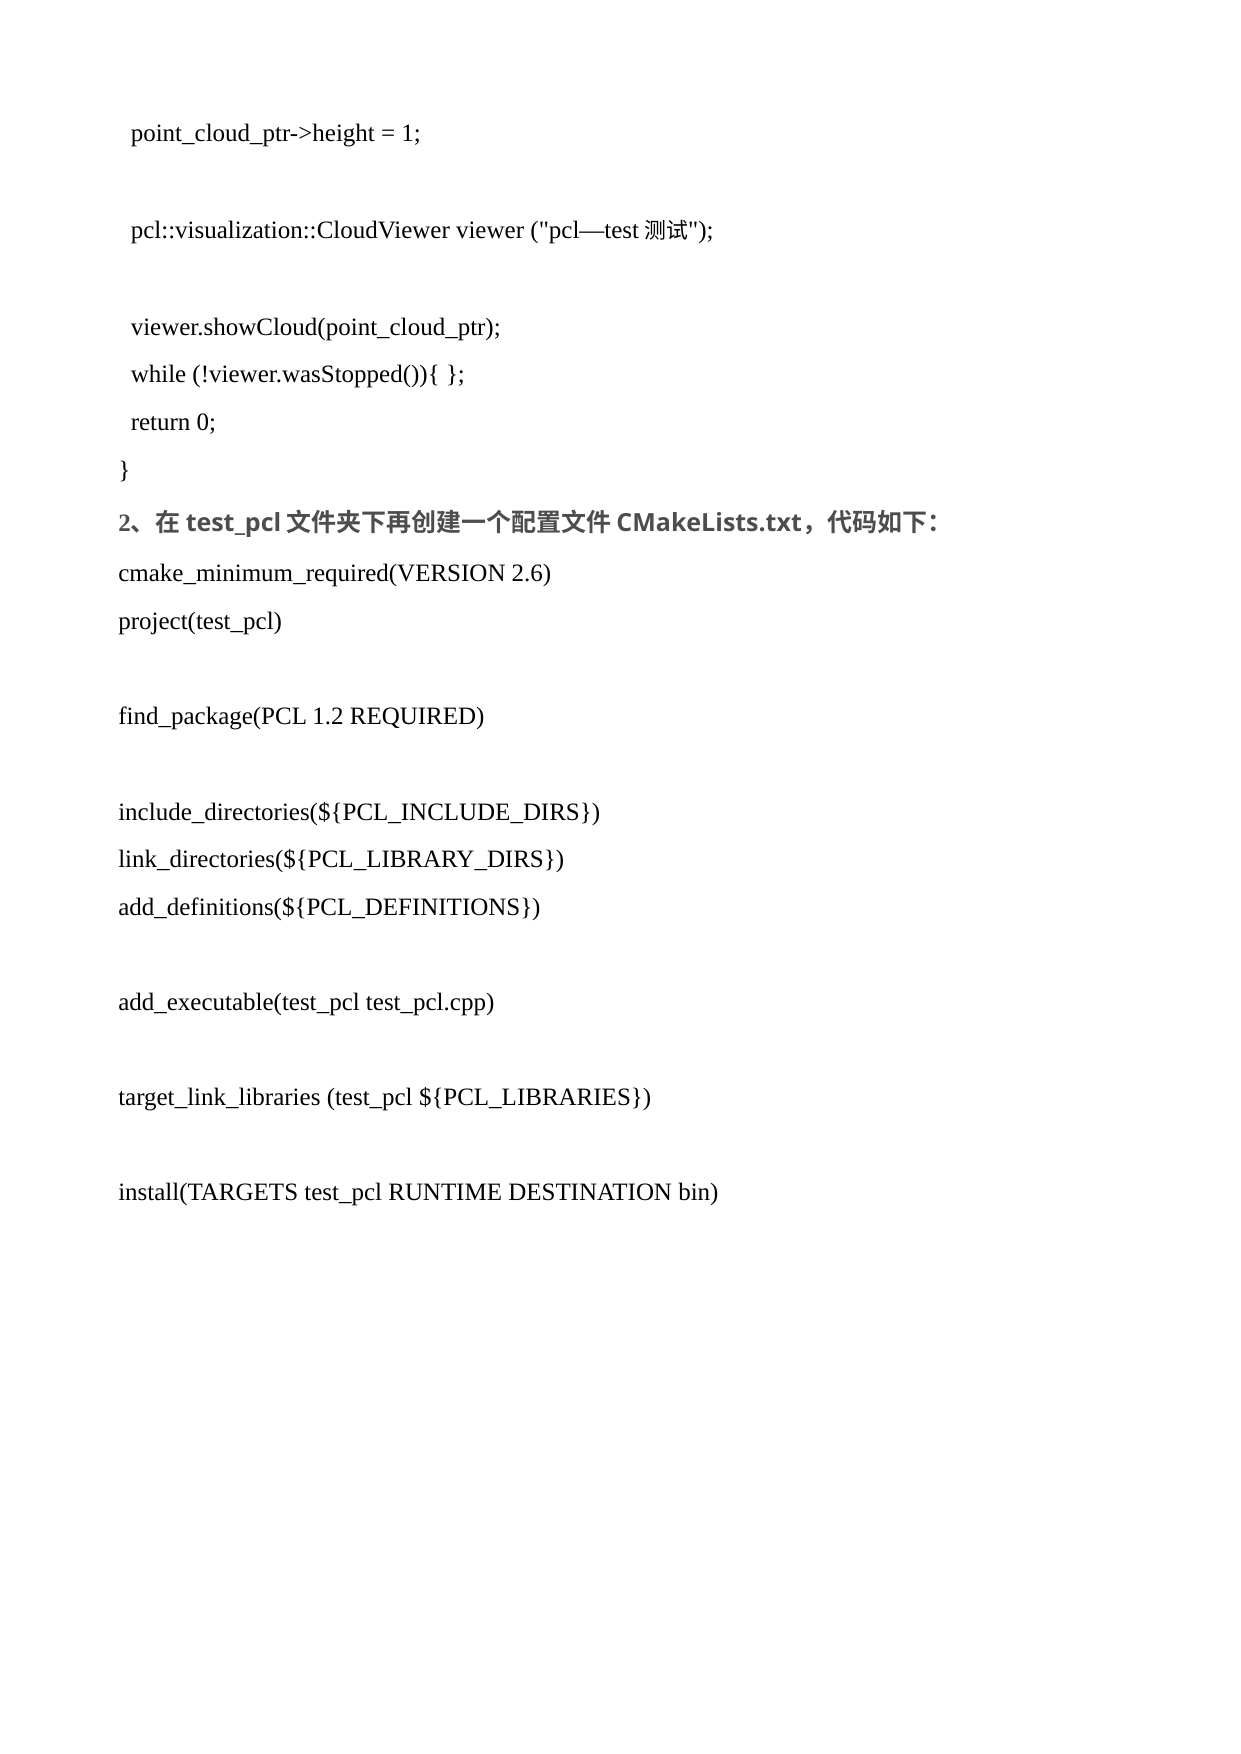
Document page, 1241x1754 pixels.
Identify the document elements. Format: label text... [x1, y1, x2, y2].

text point_cloud_ptr->height = 1; [118, 118, 1122, 147]
text include_directories(${PCL_INCLUDE_DIRS}) [118, 797, 1122, 825]
text 2、在test_pcl文件夹下再创建一个配置文件CMakeLists.txt，代码如下： [118, 502, 1122, 538]
text find_package(PCL 1.2 REQUIRED) [118, 701, 1122, 730]
text cmake_minimum_required(VERSION 2.6) [118, 558, 1122, 587]
text add_definitions(${PCL_DEFINITIONS}) [118, 892, 1122, 921]
text project(test_pcl) [118, 606, 1122, 635]
text add_executable(test_pcl test_pcl.cpp) [118, 987, 1122, 1016]
text return 0; [118, 407, 1122, 436]
text install(TARGETS test_pcl RUNTIME DESTINATION bin) [118, 1177, 1122, 1206]
text target_link_libraries (test_pcl ${PCL_LIBRARIES}) [118, 1082, 1122, 1111]
text viewer.showCloud(point_cloud_ptr); [118, 312, 1122, 341]
text pcl::visualization::CloudViewer viewer ("pcl—test测试"); [118, 213, 1122, 245]
text } [118, 455, 1122, 483]
text link_directories(${PCL_LIBRARY_DIRS}) [118, 844, 1122, 873]
text while (!viewer.wasStopped()){ }; [118, 359, 1122, 388]
